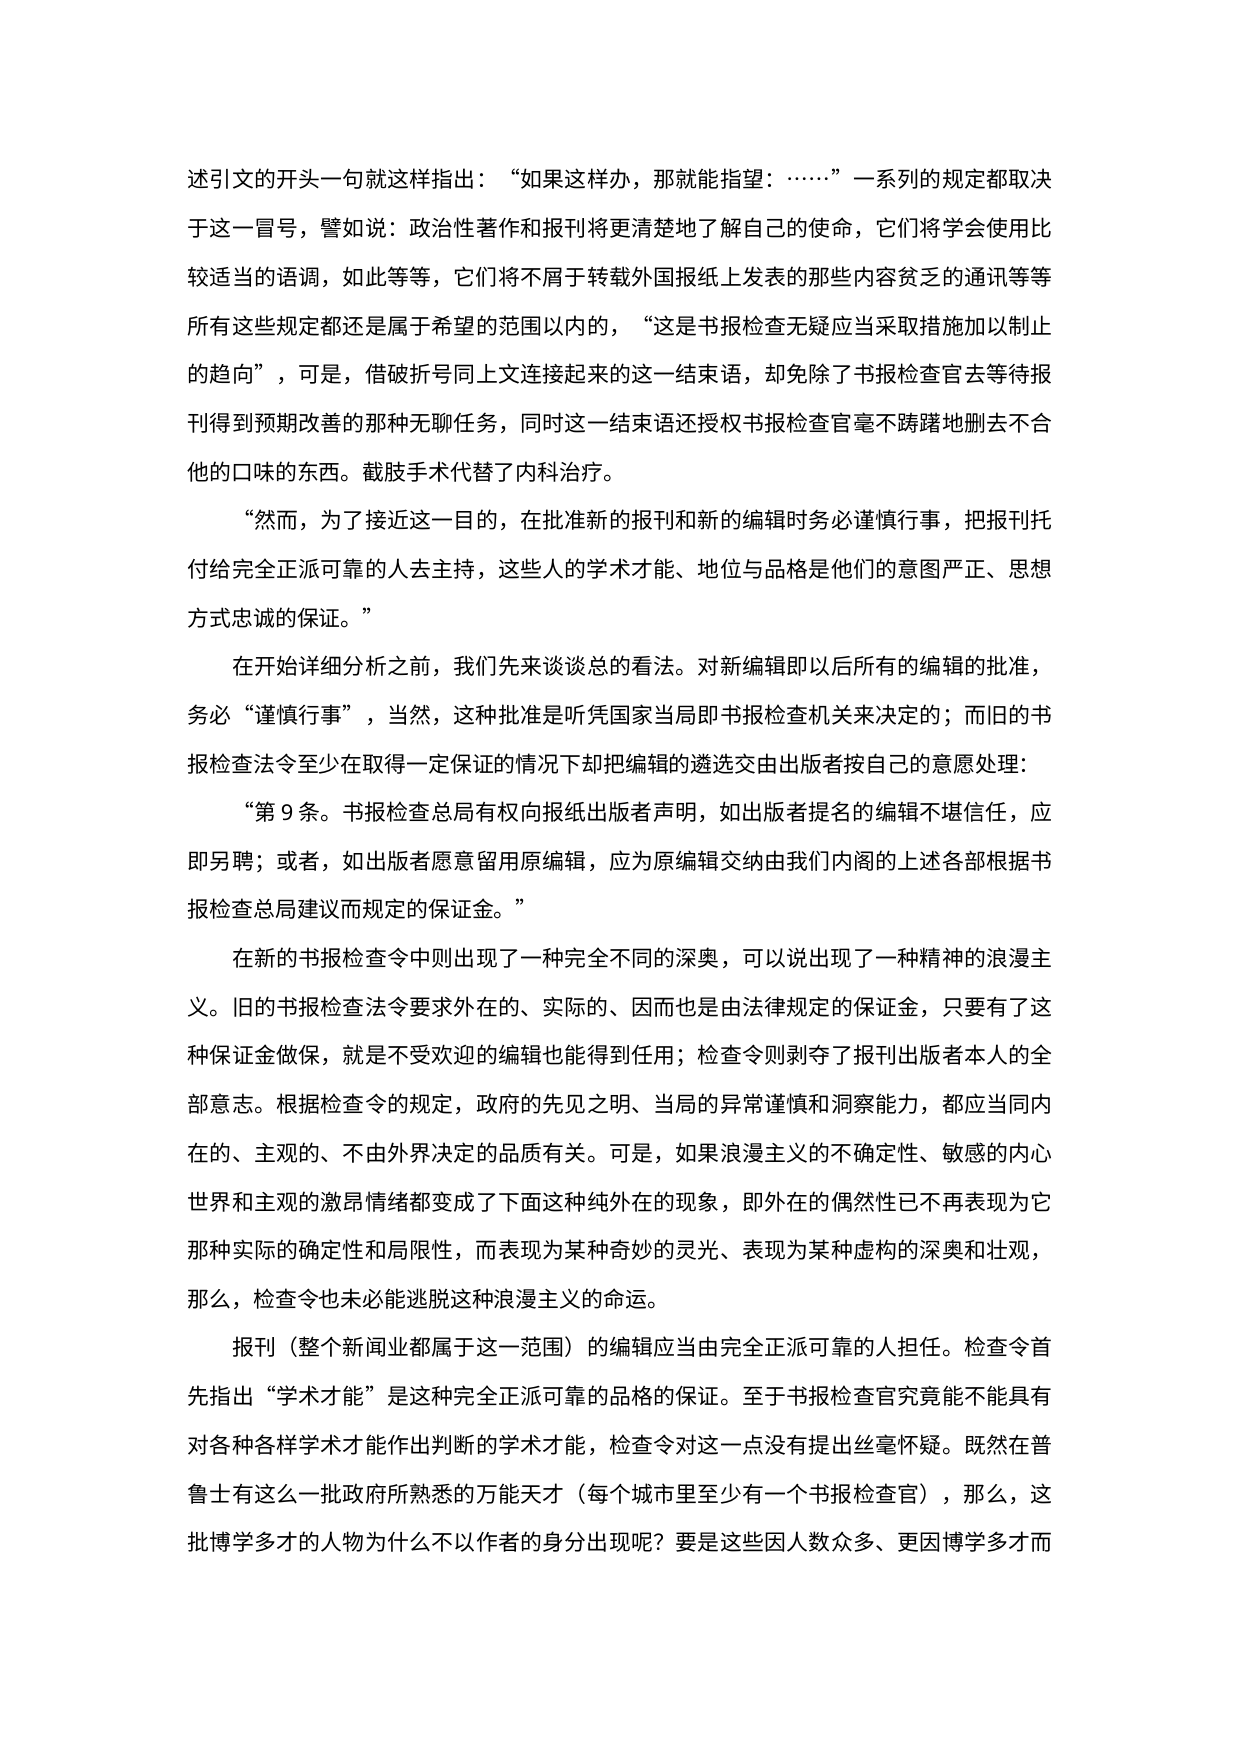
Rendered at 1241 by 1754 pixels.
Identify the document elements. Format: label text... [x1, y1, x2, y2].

text 同时，我们不应当放过机会，要号召普鲁士的作者学会使用这种合乎礼貌的笔法。上述引文的开头一句就这样指出：“如果这样办，那就能指望：……”一系列的规定都取决于这一冒号，譬如说：政治性著作和报刊将更清楚地了解自己的使命，它们将学会使用比较适当的语调，如此等等，它们将不屑于转载外国报纸上发表的那些内容贫乏的通讯等等。所有这些规定都还是属于希望的范围以内的，“这是书报检查无疑应当采取措施加以制止的趋向”，可是，借破折号同上文连接起来的这一结束语，却免除了书报检查官去等待报刊得到预期改善的那种无聊任务，同时这一结束语还授权书报检查官毫不踌躇地删去不合他的口味的东西。截肢手术代替了内科治疗。 [187, 162, 1053, 487]
text “第9条。书报检查总局有权向报纸出版者声明，如出版者提名的编辑不堪信任，应即另聘；或者，如出版者愿意留用原编辑，应为原编辑交纳由我们内阁的上述各部根据书报检查总局建议而规定的保证金。” [187, 794, 1053, 924]
text “然而，为了接近这一目的，在批准新的报刊和新的编辑时务必谨慎行事，把报刊托付给完全正派可靠的人去主持，这些人的学术才能、地位与品格是他们的意图严正、思想方式忠诚的保证。” [187, 503, 1053, 633]
text 在新的书报检查令中则出现了一种完全不同的深奥，可以说出现了一种精神的浪漫主义。旧的书报检查法令要求外在的、实际的、因而也是由法律规定的保证金，只要有了这种保证金做保，就是不受欢迎的编辑也能得到任用；检查令则剥夺了报刊出版者本人的全部意志。根据检查令的规定，政府的先见之明、当局的异常谨慎和洞察能力，都应当同内在的、主观的、不由外界决定的品质有关。可是，如果浪漫主义的不确定性、敏感的内心世界和主观的激昂情绪都变成了下面这种纯外在的现象，即外在的偶然性已不再表现为它那种实际的确定性和局限性，而表现为某种奇妙的灵光、表现为某种虚构的深奥和壮观，那么，检查令也未必能逃脱这种浪漫主义的命运。 [187, 940, 1053, 1314]
text 在开始详细分析之前，我们先来谈谈总的看法。对新编辑即以后所有的编辑的批准，务必“谨慎行事”，当然，这种批准是听凭国家当局即书报检查机关来决定的；而旧的书报检查法令至少在取得一定保证的情况下却把编辑的遴选交由出版者按自己的意愿处理： [187, 649, 1053, 779]
text 报刊（整个新闻业都属于这一范围）的编辑应当由完全正派可靠的人担任。检查令首先指出“学术才能”是这种完全正派可靠的品格的保证。至于书报检查官究竟能不能具有对各种各样学术才能作出判断的学术才能，检查令对这一点没有提出丝毫怀疑。既然在普鲁士有这么一批政府所熟悉的万能天才（每个城市里至少有一个书报检查官），那么，这批博学多才的人物为什么不以作者的身分出现呢？要是这些因人数众多、更因博学多才而 [187, 1330, 1053, 1557]
